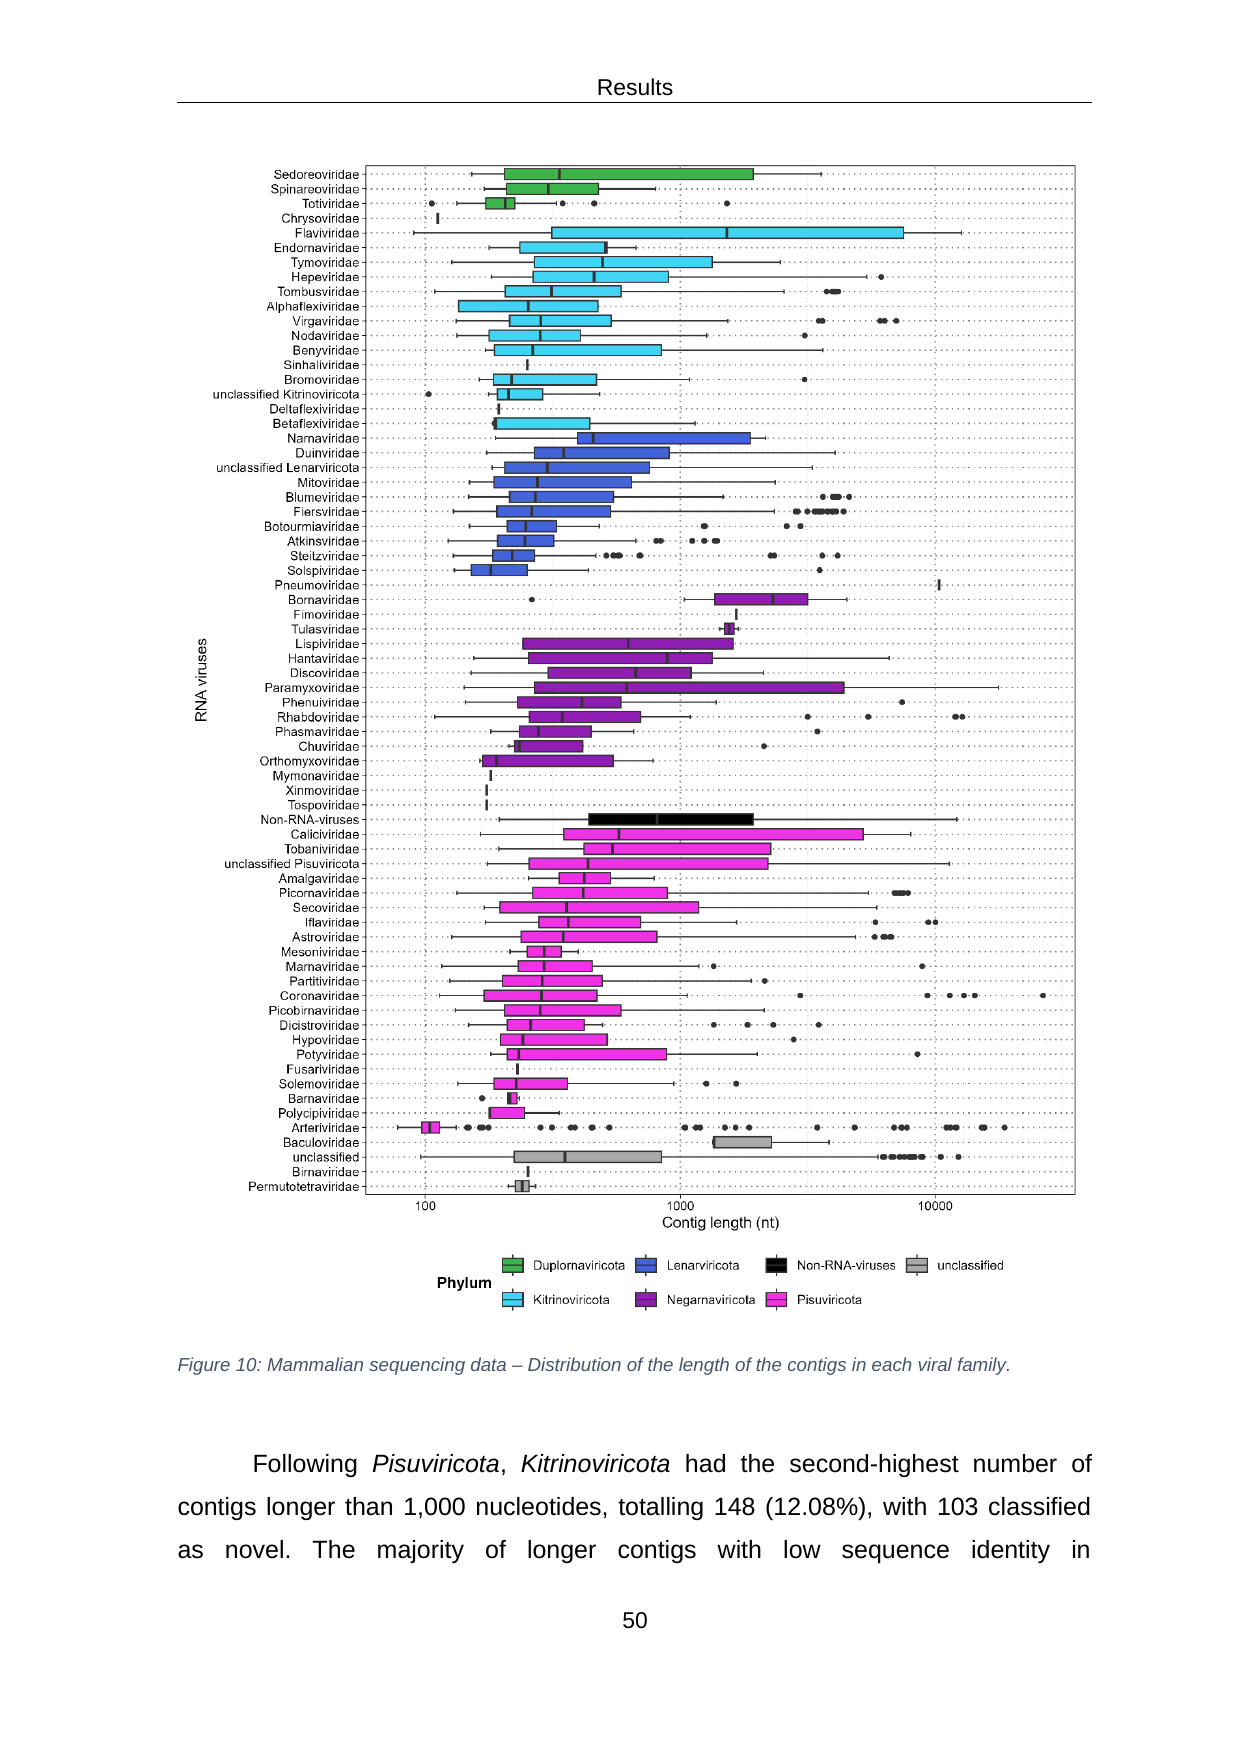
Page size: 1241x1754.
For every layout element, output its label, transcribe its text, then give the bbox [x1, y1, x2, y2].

text Following Pisuviricota, Kitrinoviricota had the second-highest number of contigs longer than 1,000 nucleotides, totalling 148 (12.08%), with 103 classified as novel. The majority of longer contigs with low sequence identity in [177, 1449, 1092, 1564]
text Figure 10: Mammalian sequencing data – Distribution of the length of the contigs in each viral family. [177, 1354, 1092, 1376]
